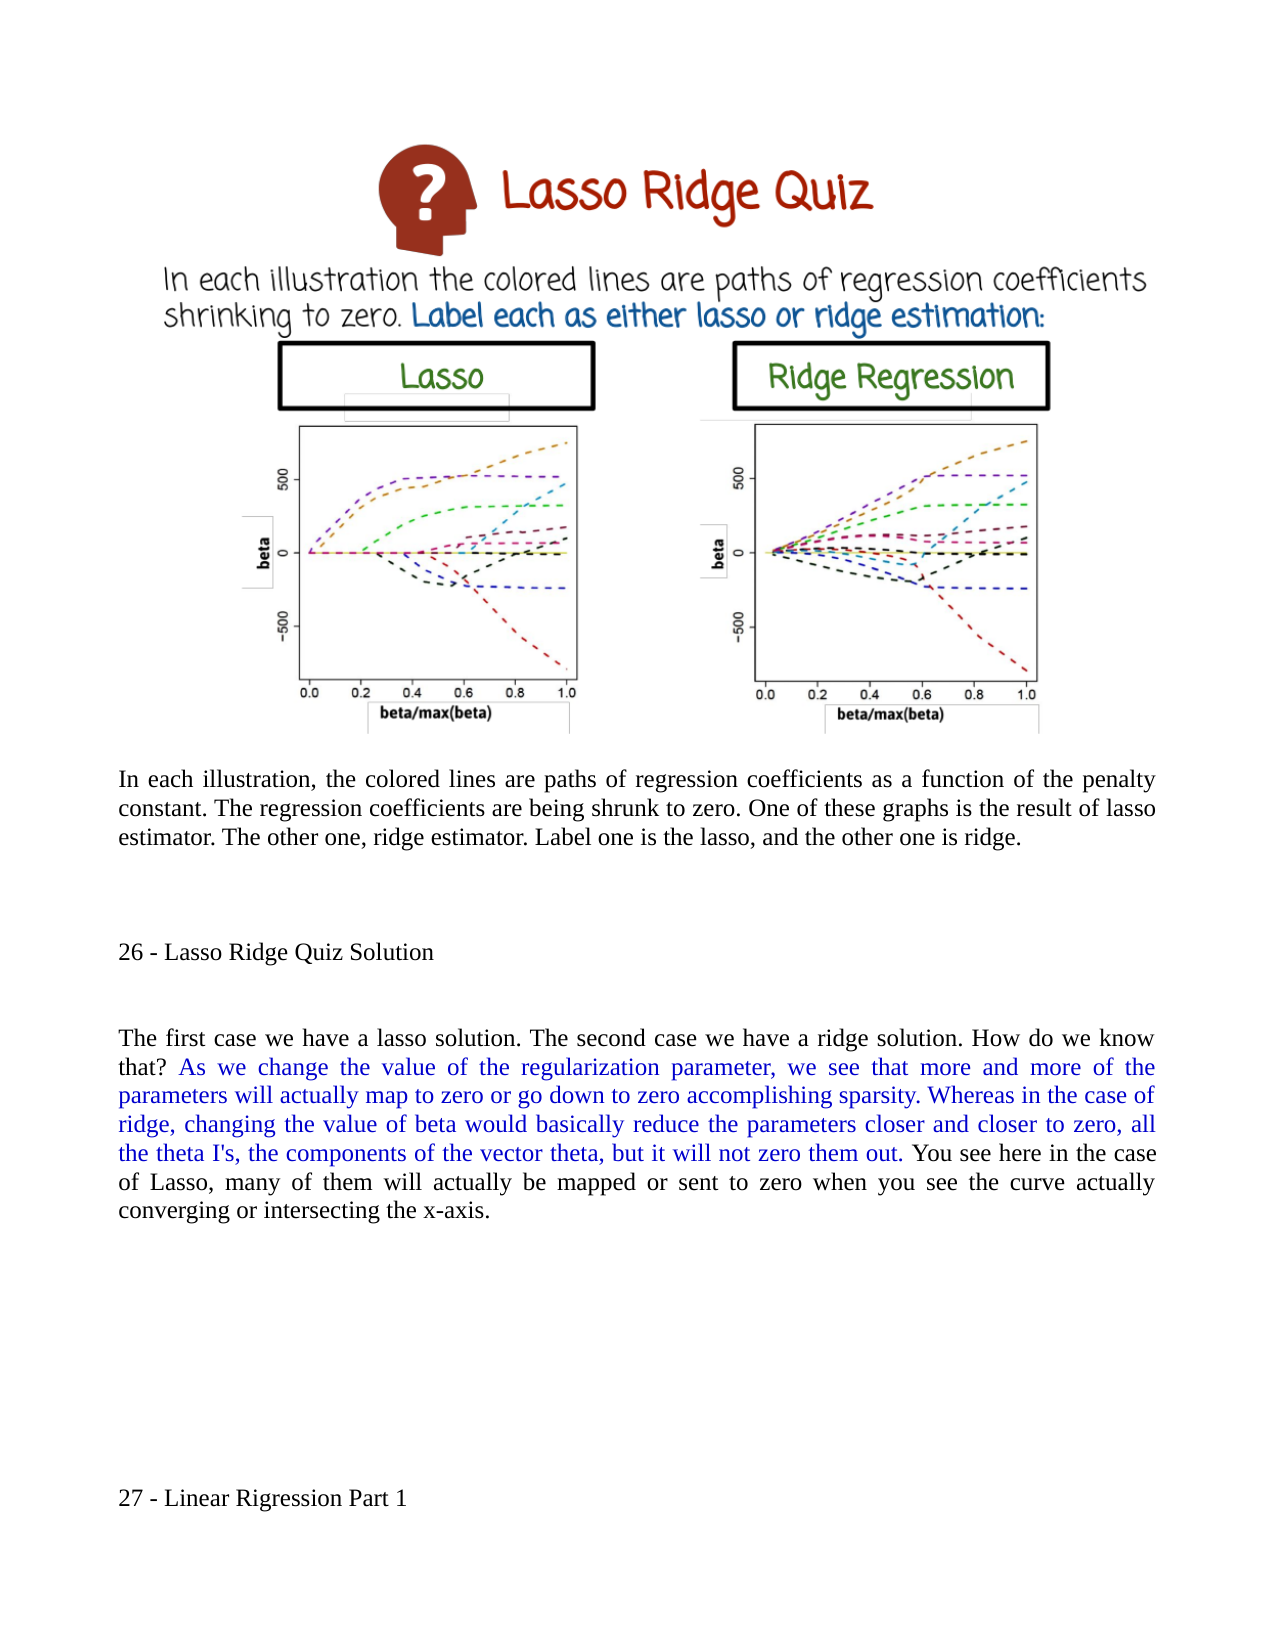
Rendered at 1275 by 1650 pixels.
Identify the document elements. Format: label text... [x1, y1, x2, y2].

text The first case we have a lasso solution. The second case we have a ridge solution. How do we know that? As we change the value of the regularization parameter, we see that more and more of the parameters will actually map to zero or go down to zero accomplishing sparsity. Whereas in the case of ridge, changing the value of beta would basically reduce the parameters closer and closer to zero, all the theta I's, the components of the vector theta, but it will not zero them out. You see here in the case of Lasso, many of them will actually be mapped or sent to zero when you see the curve actually converging or intersecting the x-axis. [118, 1023, 1157, 1224]
text In each illustration, the colored lines are paths of regression coefficients as a function of the penalty constant. The regression coefficients are being shrunk to zero. One of these graphs is the result of lasso estimator. The other one, ridge estimator. Label one is the lasso, and the other one is ridge. [118, 764, 1157, 851]
picture [118, 118, 1157, 736]
text 27 - Linear Rigression Part 1 [118, 1483, 1157, 1512]
text 26 - Lasso Ridge Quiz Solution [118, 937, 1157, 966]
